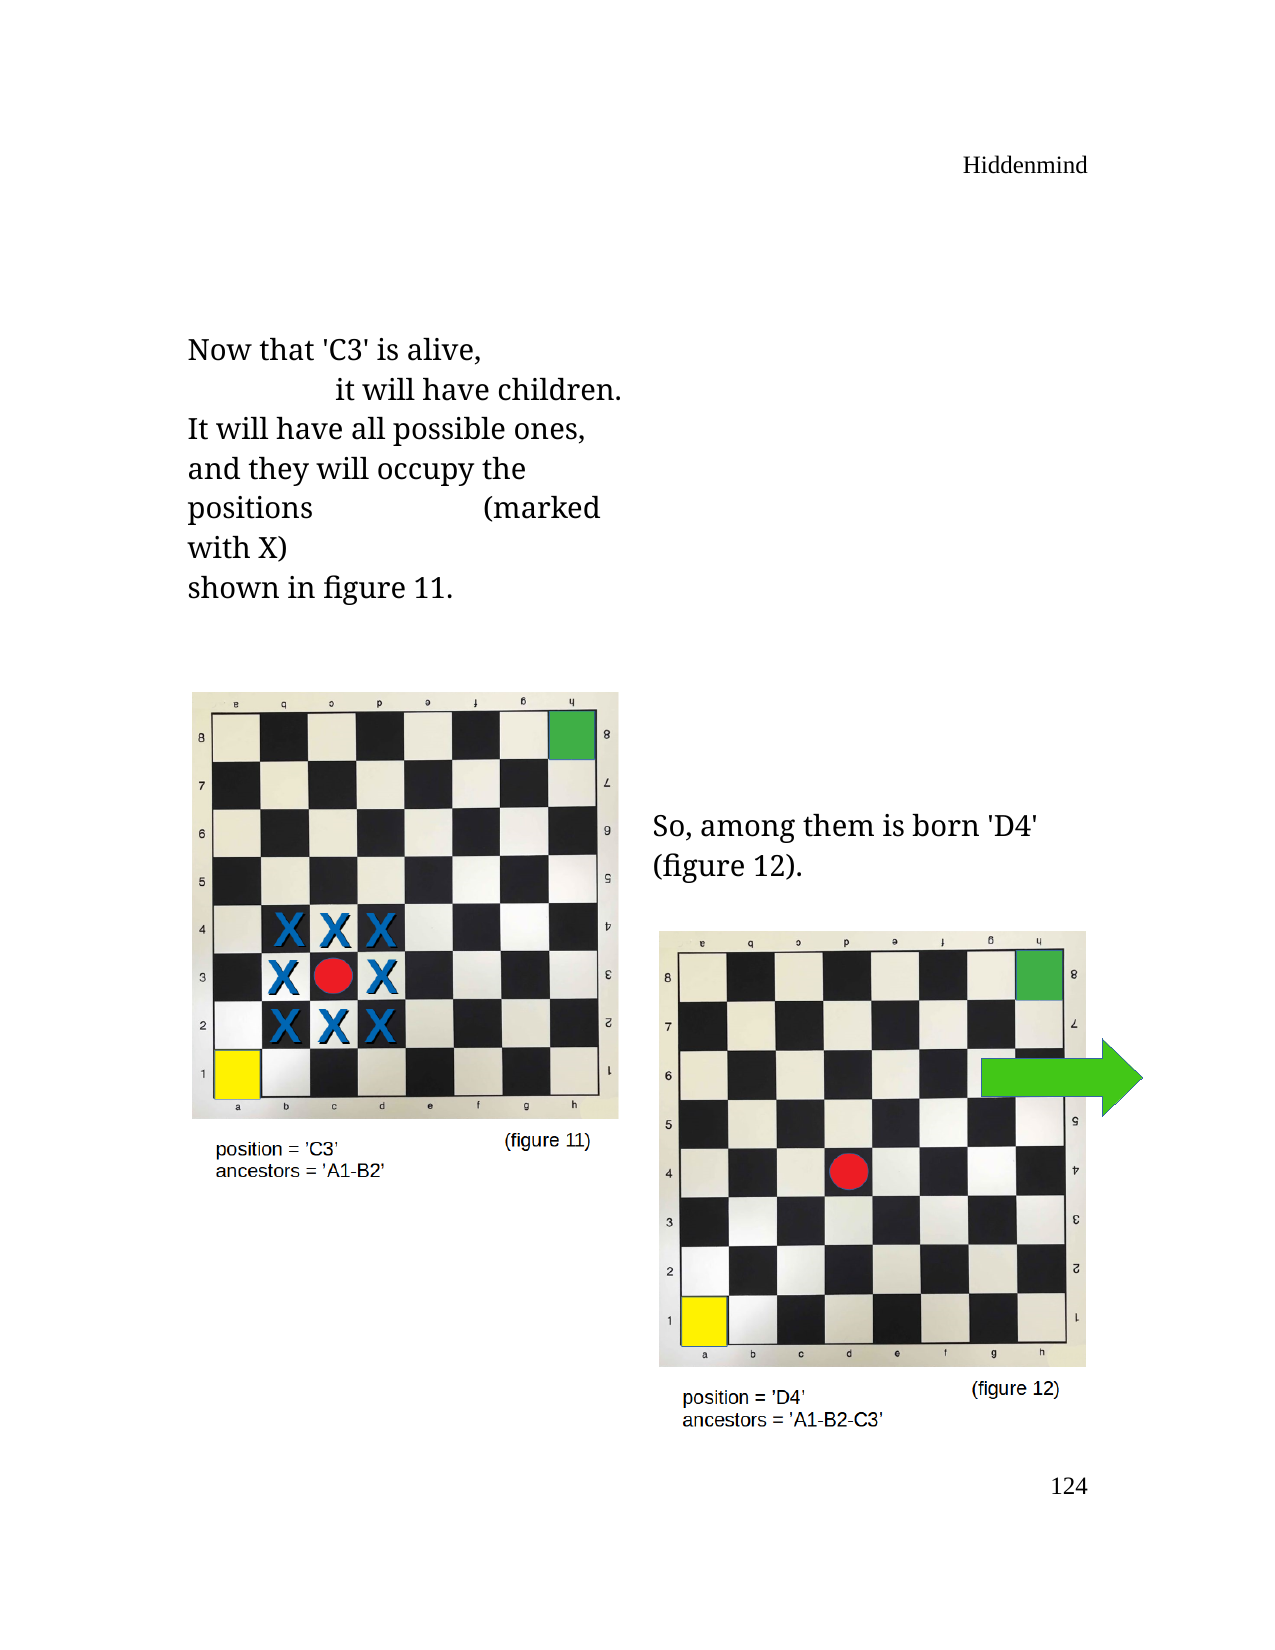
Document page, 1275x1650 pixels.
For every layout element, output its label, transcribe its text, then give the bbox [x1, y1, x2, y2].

text and they will occupy the positions (marked with X) [187, 448, 622, 567]
text It will have all possible ones, [187, 408, 622, 448]
text Now that 'C3' is alive, [187, 329, 622, 369]
text (figure 12). [652, 845, 1087, 885]
text shown in figure 11. [187, 567, 622, 607]
text So, among them is born 'D4' [652, 805, 1087, 845]
picture [187, 686, 623, 1181]
picture [652, 924, 1088, 1431]
text it will have children. [187, 369, 622, 408]
